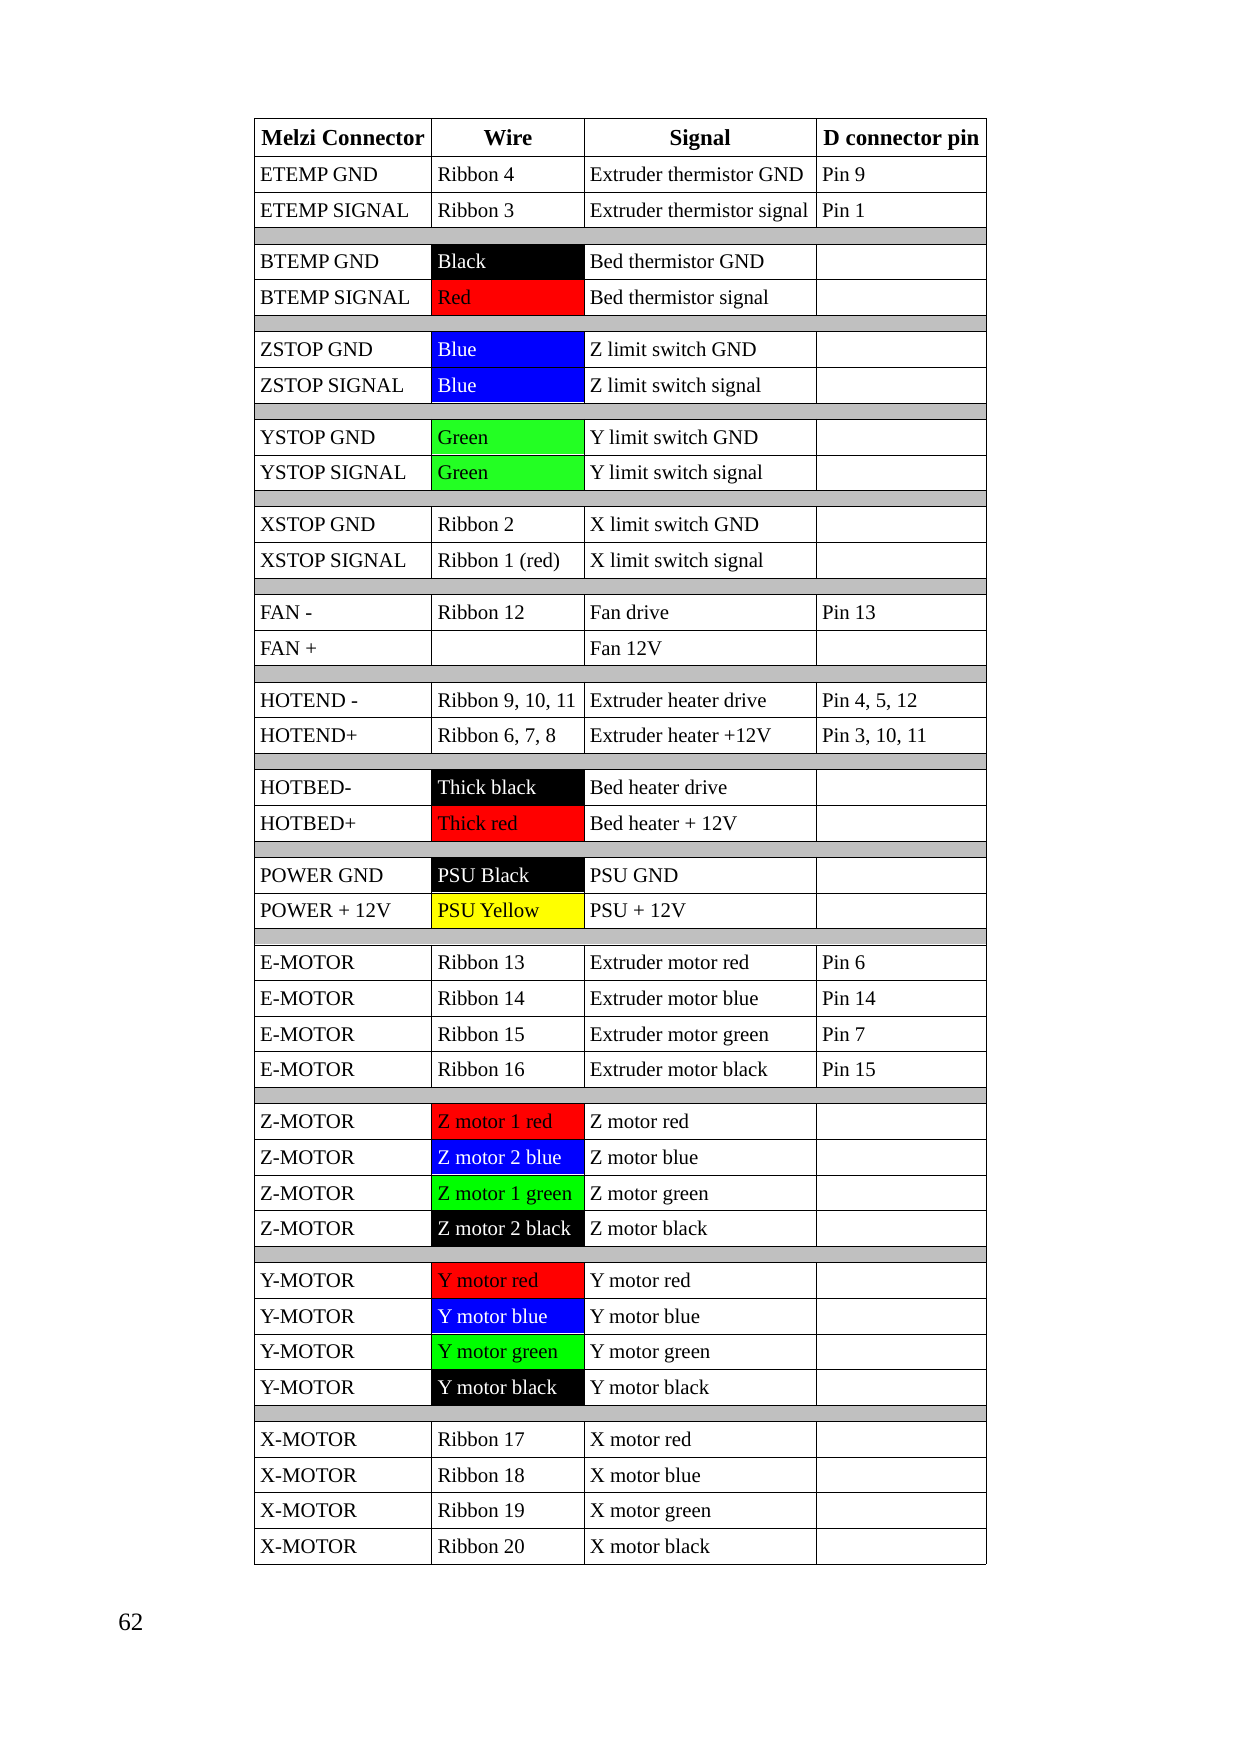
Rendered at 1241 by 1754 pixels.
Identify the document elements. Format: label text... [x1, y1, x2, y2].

table_cell Y motor green [432, 1335, 584, 1369]
table_cell Ribbon 17 [432, 1422, 584, 1457]
table_header Wire [432, 119, 584, 156]
table_cell [817, 332, 986, 367]
table_cell Y motor black [585, 1370, 816, 1405]
table_cell Y-MOTOR [255, 1370, 431, 1405]
table_cell Green [432, 420, 584, 454]
table_cell [817, 456, 986, 490]
table_cell Pin 3, 10, 11 [817, 718, 986, 753]
table_cell [255, 579, 986, 594]
table_cell X motor red [585, 1422, 816, 1457]
table_cell [817, 1422, 986, 1457]
table_cell XSTOP SIGNAL [255, 543, 431, 578]
table_cell Y-MOTOR [255, 1299, 431, 1333]
table_cell Y motor blue [432, 1299, 584, 1333]
table_cell YSTOP SIGNAL [255, 456, 431, 490]
table_cell Pin 14 [817, 981, 986, 1016]
table_cell [817, 806, 986, 841]
table_cell Bed thermistor signal [585, 280, 816, 315]
table_cell Ribbon 15 [432, 1017, 584, 1051]
table_cell Z motor 1 red [432, 1104, 584, 1139]
table_cell [817, 1370, 986, 1405]
table_cell Fan drive [585, 595, 816, 630]
table_cell Z-MOTOR [255, 1211, 431, 1246]
table_cell PSU Yellow [432, 894, 584, 928]
table_cell E-MOTOR [255, 946, 431, 980]
table_cell [255, 404, 986, 419]
table_cell Pin 7 [817, 1017, 986, 1051]
table_cell Bed thermistor GND [585, 245, 816, 279]
table_cell X motor green [585, 1493, 816, 1528]
table_cell Z motor blue [585, 1140, 816, 1174]
table_cell X-MOTOR [255, 1458, 431, 1492]
table_cell Z limit switch GND [585, 332, 816, 367]
table_cell Thick red [432, 806, 584, 841]
table_cell X-MOTOR [255, 1529, 431, 1563]
table_cell Blue [432, 368, 584, 402]
table_cell [817, 368, 986, 402]
table_cell HOTEND - [255, 683, 431, 717]
table_cell POWER + 12V [255, 894, 431, 928]
table_cell Fan 12V [585, 631, 816, 665]
table_cell HOTBED+ [255, 806, 431, 841]
table_cell Thick black [432, 770, 584, 805]
table_cell [817, 1263, 986, 1298]
table_cell ZSTOP GND [255, 332, 431, 367]
table_cell Y motor black [432, 1370, 584, 1405]
table_cell Ribbon 2 [432, 507, 584, 542]
table_cell Pin 6 [817, 946, 986, 980]
table_cell [817, 1299, 986, 1333]
table_cell XSTOP GND [255, 507, 431, 542]
table_cell [255, 1247, 986, 1262]
table_header Signal [585, 119, 816, 156]
table_cell [255, 842, 986, 857]
table_cell PSU Black [432, 858, 584, 892]
table_cell Green [432, 456, 584, 490]
table_cell POWER GND [255, 858, 431, 892]
table_cell ETEMP SIGNAL [255, 193, 431, 227]
table_cell [255, 1088, 986, 1103]
table_cell [817, 507, 986, 542]
table_cell FAN + [255, 631, 431, 665]
table_cell E-MOTOR [255, 1052, 431, 1087]
table_cell Y-MOTOR [255, 1263, 431, 1298]
table_cell [817, 1104, 986, 1139]
table_cell X motor black [585, 1529, 816, 1563]
table_cell Ribbon 3 [432, 193, 584, 227]
table_cell ZSTOP SIGNAL [255, 368, 431, 402]
table_cell Pin 4, 5, 12 [817, 683, 986, 717]
table_cell Y motor red [585, 1263, 816, 1298]
table_cell [817, 894, 986, 928]
table_cell Pin 9 [817, 157, 986, 192]
table_cell [432, 631, 584, 665]
table_cell [255, 491, 986, 506]
table_cell Blue [432, 332, 584, 367]
table_cell Y limit switch signal [585, 456, 816, 490]
table_cell X limit switch GND [585, 507, 816, 542]
table_cell BTEMP GND [255, 245, 431, 279]
table_cell X-MOTOR [255, 1422, 431, 1457]
table_cell Z limit switch signal [585, 368, 816, 402]
table_cell Ribbon 18 [432, 1458, 584, 1492]
table_cell Extruder motor green [585, 1017, 816, 1051]
table_cell [817, 1529, 986, 1563]
table_cell Black [432, 245, 584, 279]
table_cell [817, 858, 986, 892]
table_cell HOTBED- [255, 770, 431, 805]
table_cell [817, 245, 986, 279]
table_cell Ribbon 1 (red) [432, 543, 584, 578]
table_cell Ribbon 14 [432, 981, 584, 1016]
table_cell PSU GND [585, 858, 816, 892]
table_cell Z motor 2 blue [432, 1140, 584, 1174]
table_cell Z motor 1 green [432, 1176, 584, 1210]
table_cell Extruder heater drive [585, 683, 816, 717]
table_cell Pin 15 [817, 1052, 986, 1087]
table_cell Y motor red [432, 1263, 584, 1298]
table_cell [255, 1406, 986, 1421]
table_cell X limit switch signal [585, 543, 816, 578]
table_cell Extruder motor red [585, 946, 816, 980]
table_cell Ribbon 9, 10, 11 [432, 683, 584, 717]
table_cell [817, 1458, 986, 1492]
table_cell X-MOTOR [255, 1493, 431, 1528]
table_cell Y-MOTOR [255, 1335, 431, 1369]
table_header D connector pin [817, 119, 986, 156]
table_cell Y motor blue [585, 1299, 816, 1333]
table_cell [817, 1176, 986, 1210]
table_cell Extruder thermistor signal [585, 193, 816, 227]
table_cell PSU + 12V [585, 894, 816, 928]
table_cell Ribbon 13 [432, 946, 584, 980]
table_cell Extruder motor blue [585, 981, 816, 1016]
table_cell Y limit switch GND [585, 420, 816, 454]
table_cell Y motor green [585, 1335, 816, 1369]
table_cell ETEMP GND [255, 157, 431, 192]
table_cell [817, 280, 986, 315]
table_cell Z motor red [585, 1104, 816, 1139]
table_cell E-MOTOR [255, 1017, 431, 1051]
table_cell Ribbon 6, 7, 8 [432, 718, 584, 753]
table_header Melzi Connector [255, 119, 431, 156]
table_cell Ribbon 16 [432, 1052, 584, 1087]
table_cell Z-MOTOR [255, 1140, 431, 1174]
table_cell [255, 228, 986, 244]
table_cell [255, 929, 986, 944]
table_cell [817, 631, 986, 665]
table_cell BTEMP SIGNAL [255, 280, 431, 315]
table_cell FAN - [255, 595, 431, 630]
table_cell Z-MOTOR [255, 1104, 431, 1139]
table_cell [817, 420, 986, 454]
table_cell [255, 316, 986, 331]
table_cell Red [432, 280, 584, 315]
table_cell Z motor 2 black [432, 1211, 584, 1246]
table_cell [817, 543, 986, 578]
table_cell YSTOP GND [255, 420, 431, 454]
table_cell X motor blue [585, 1458, 816, 1492]
table_cell [817, 1493, 986, 1528]
table_cell [817, 1140, 986, 1174]
table_cell [817, 770, 986, 805]
table_cell Extruder motor black [585, 1052, 816, 1087]
table_cell Z motor black [585, 1211, 816, 1246]
table_cell Extruder thermistor GND [585, 157, 816, 192]
table_cell Bed heater + 12V [585, 806, 816, 841]
table_cell Pin 13 [817, 595, 986, 630]
table_cell Ribbon 19 [432, 1493, 584, 1528]
table_cell Z motor green [585, 1176, 816, 1210]
table_cell [255, 666, 986, 682]
table_cell [817, 1335, 986, 1369]
table_cell Bed heater drive [585, 770, 816, 805]
table_cell HOTEND+ [255, 718, 431, 753]
table_cell Ribbon 12 [432, 595, 584, 630]
table_cell Ribbon 4 [432, 157, 584, 192]
table_cell Pin 1 [817, 193, 986, 227]
table_cell [817, 1211, 986, 1246]
table_cell E-MOTOR [255, 981, 431, 1016]
table_cell [255, 754, 986, 769]
table_cell Ribbon 20 [432, 1529, 584, 1563]
table_cell Z-MOTOR [255, 1176, 431, 1210]
table_cell Extruder heater +12V [585, 718, 816, 753]
